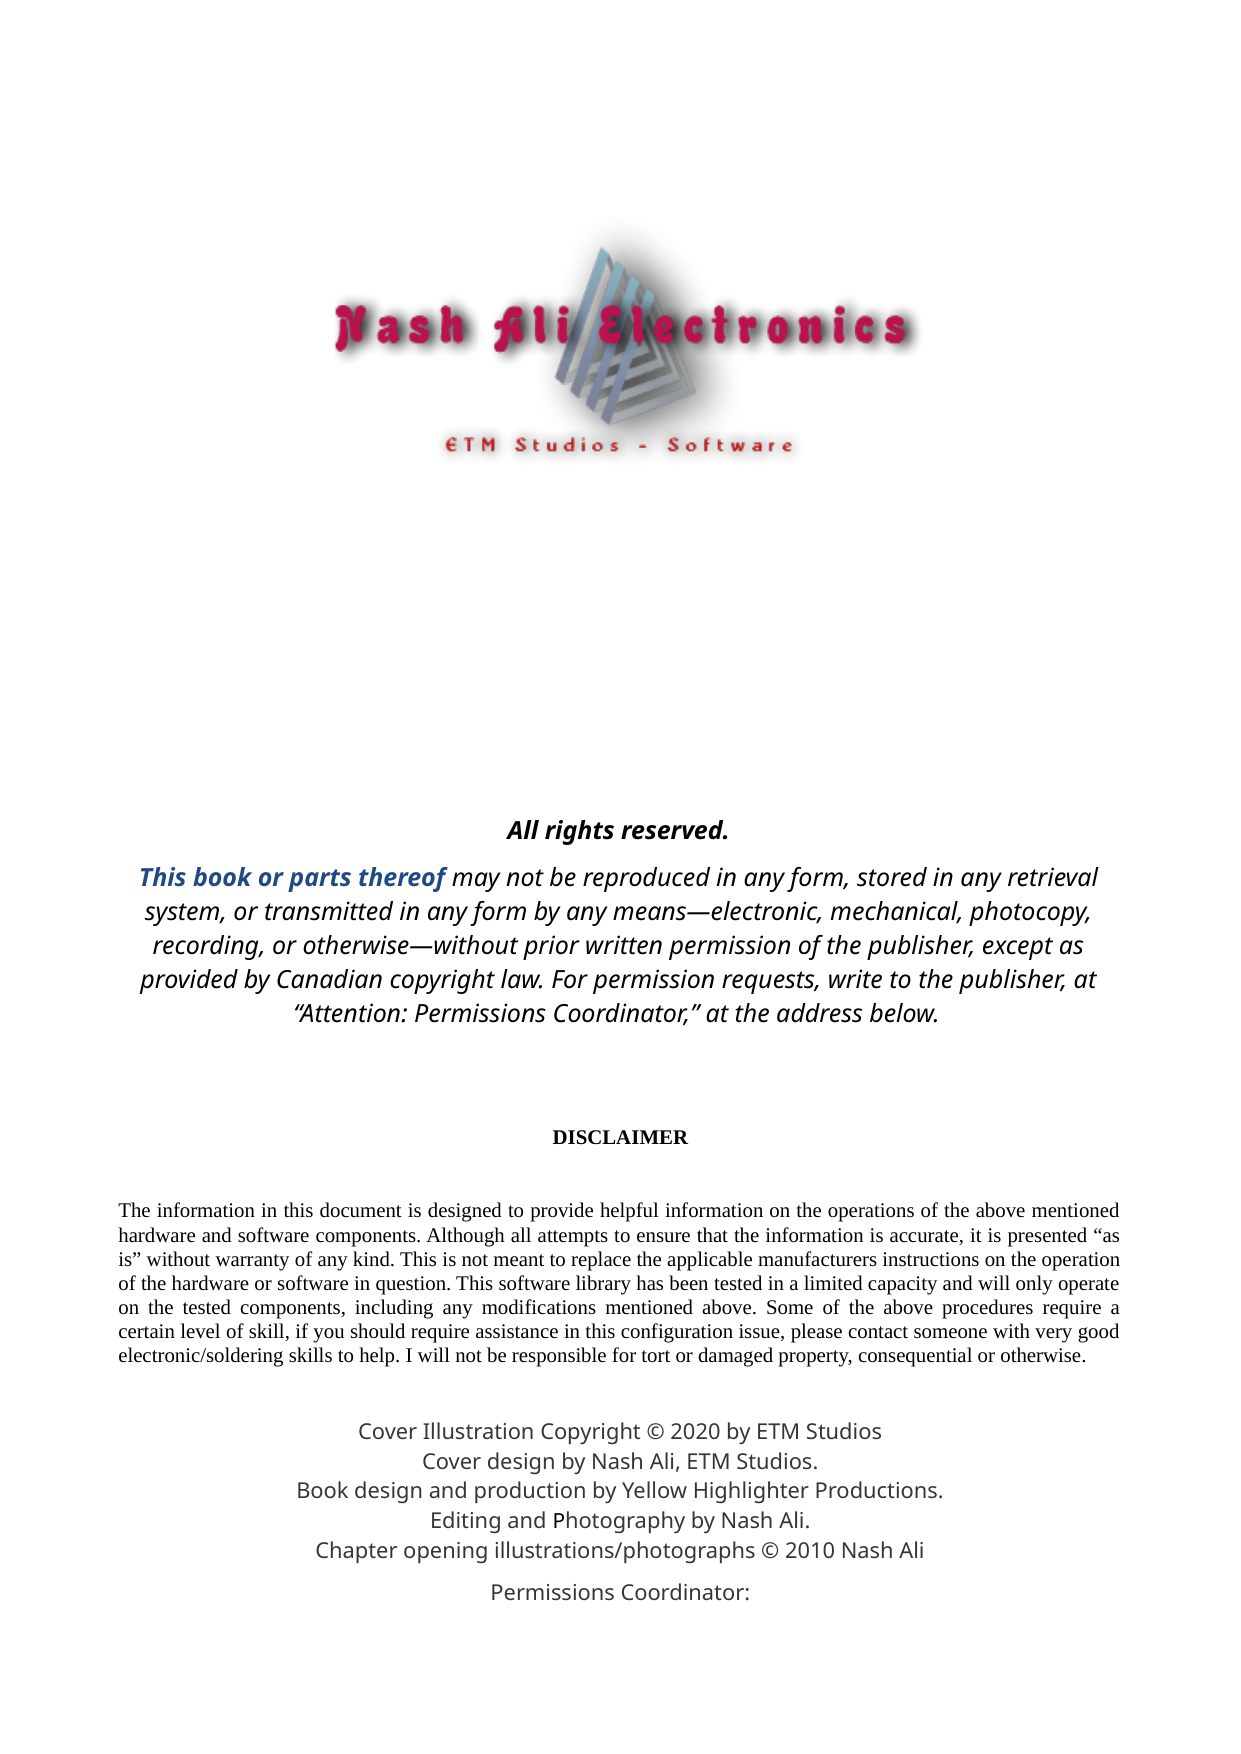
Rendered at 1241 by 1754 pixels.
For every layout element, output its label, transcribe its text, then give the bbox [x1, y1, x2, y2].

text The information in this document is designed to provide helpful information on the operations of the above mentioned hardware and software components. Although all attempts to ensure that the information is accurate, it is presented “as is” without warranty of any kind. This is not meant to replace the applicable manufacturers instructions on the operation of the hardware or software in question. This software library has been tested in a limited capacity and will only operate on the tested components, including any modifications mentioned above. Some of the above procedures require a certain level of skill, if you should require assistance in this configuration issue, please contact someone with very good electronic/soldering skills to help. I will not be responsible for tort or damaged property, consequential or otherwise. [118, 1198, 1122, 1367]
text All rights reserved. [118, 813, 1122, 847]
text This book or parts thereof may not be reproduced in any form, stored in any retrieval system, or transmitted in any form by any means—electronic, mechanical, photocopy, recording, or otherwise—without prior written permission of the publisher, except as provided by Canadian copyright law. For permission requests, write to the publisher, at “Attention: Permissions Coordinator,” at the address below. [118, 859, 1122, 1030]
text DISCLAIMER [118, 1125, 1122, 1149]
text Cover Illustration Copyright © 2020 by ETM Studios Cover design by Nash Ali, ETM Studios. Book design and production by Yellow Highlighter Productions. Editing and Photography by Nash Ali. Chapter opening illustrations/photographs © 2010 Nash Ali [118, 1416, 1122, 1565]
text Permissions Coordinator: [118, 1577, 1122, 1607]
picture [247, 208, 1020, 484]
